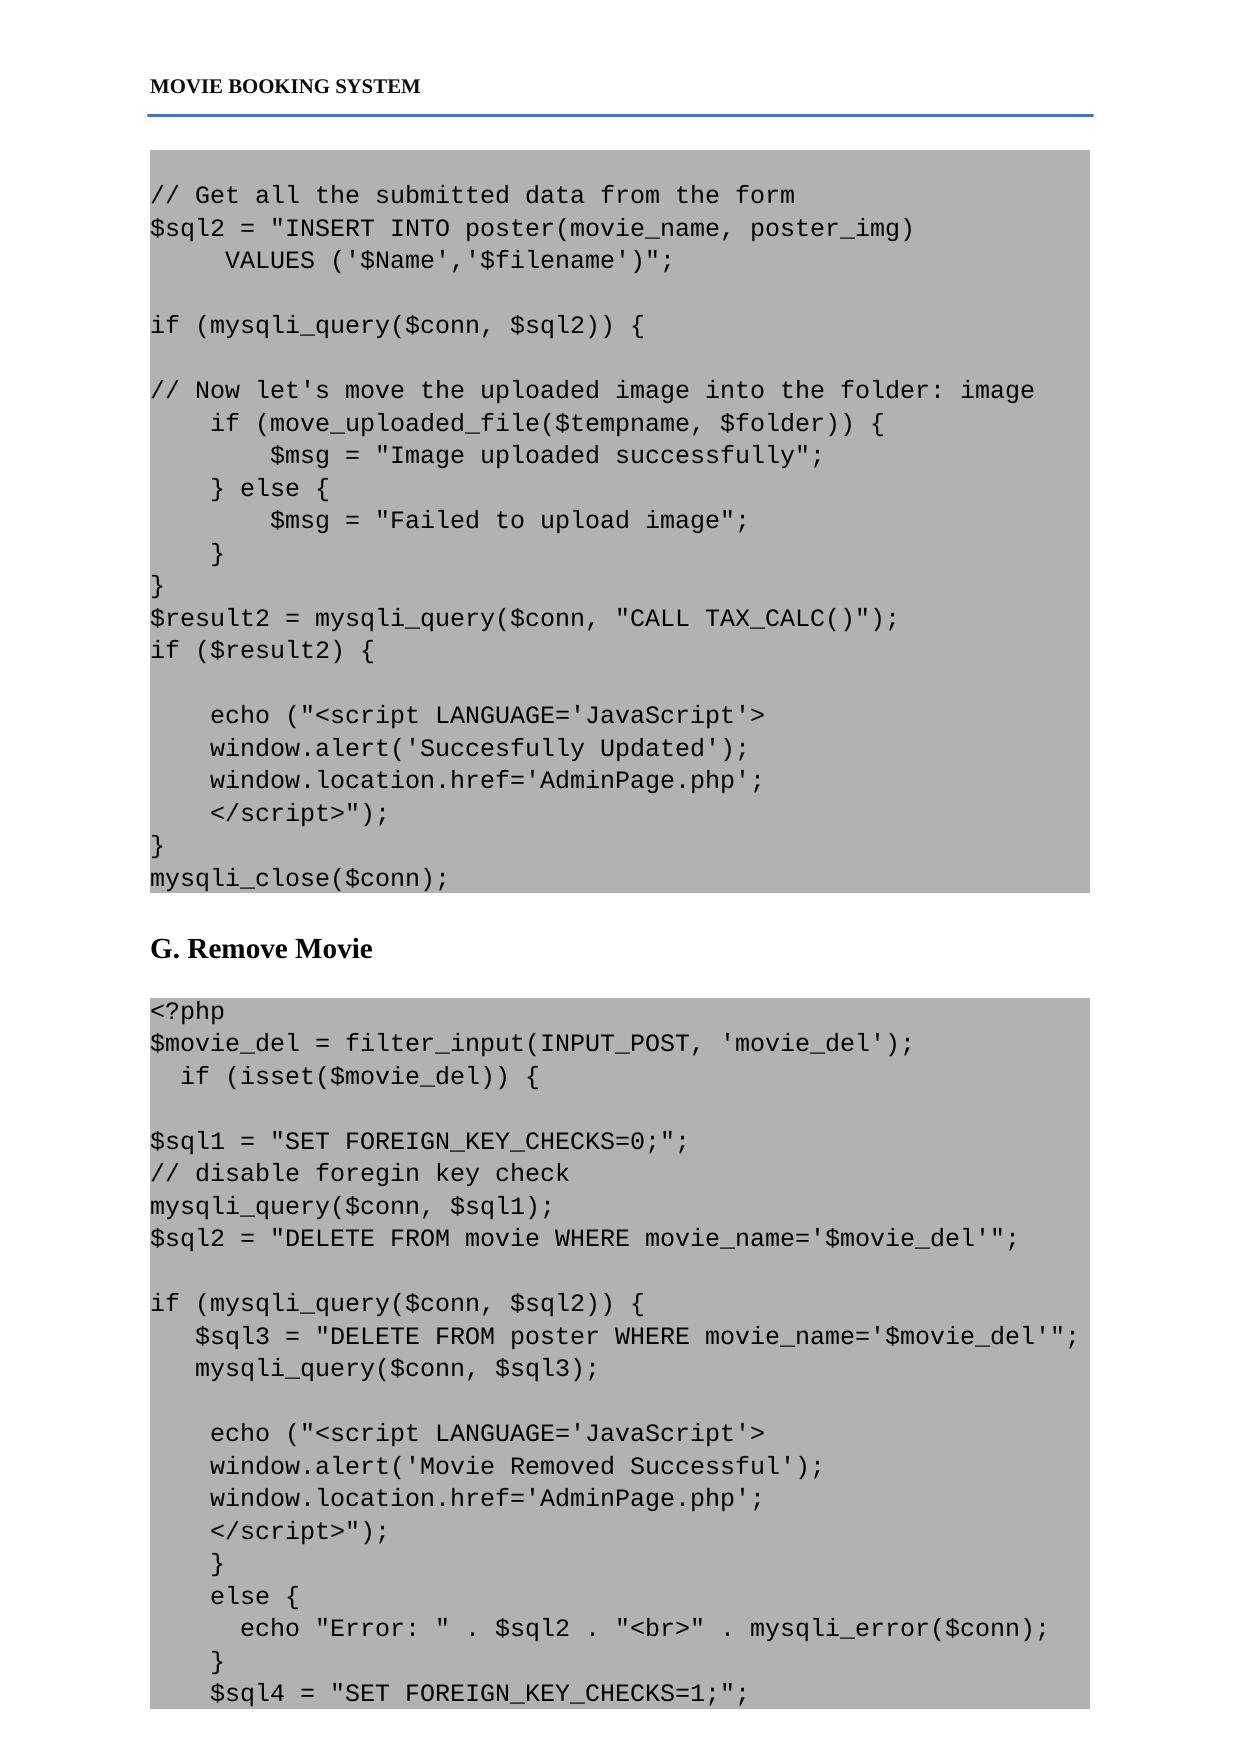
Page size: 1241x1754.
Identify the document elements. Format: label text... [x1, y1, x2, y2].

text mysqli_query($conn, $sql3); [150, 1356, 1090, 1384]
text // Get all the submitted data from the form [150, 183, 1090, 211]
text $result2 = mysqli_query($conn, "CALL TAX_CALC()"); [150, 605, 1090, 633]
text echo ("<script LANGUAGE='JavaScript'> [150, 1421, 1090, 1449]
text if (mysqli_query($conn, $sql2)) { [150, 313, 1090, 341]
text } else { [150, 475, 1090, 503]
text } [150, 1551, 1090, 1579]
text else { [150, 1583, 1090, 1612]
text // Now let's move the uploaded image into the folder: image [150, 378, 1090, 406]
text window.location.href='AdminPage.php'; [150, 1486, 1090, 1514]
text <?php [150, 998, 1090, 1027]
text $sql2 = "INSERT INTO poster(movie_name, poster_img) [150, 215, 1090, 243]
text // disable foregin key check [150, 1161, 1090, 1189]
text G. Remove Movie [150, 931, 1090, 965]
text if (mysqli_query($conn, $sql2)) { [150, 1291, 1090, 1319]
text $msg = "Failed to upload image"; [150, 508, 1090, 536]
text if (move_uploaded_file($tempname, $folder)) { [150, 410, 1090, 438]
text mysqli_query($conn, $sql1); [150, 1193, 1090, 1222]
text } [150, 833, 1090, 861]
text window.alert('Movie Removed Successful'); [150, 1453, 1090, 1482]
text $sql2 = "DELETE FROM movie WHERE movie_name='$movie_del'"; [150, 1226, 1090, 1254]
text window.location.href='AdminPage.php'; [150, 768, 1090, 796]
text $sql3 = "DELETE FROM poster WHERE movie_name='$movie_del'"; [150, 1323, 1090, 1352]
text } [150, 573, 1090, 601]
text $msg = "Image uploaded successfully"; [150, 443, 1090, 471]
text </script>"); [150, 1518, 1090, 1547]
text </script>"); [150, 800, 1090, 828]
text } [150, 1648, 1090, 1677]
text $movie_del = filter_input(INPUT_POST, 'movie_del'); [150, 1031, 1090, 1059]
text echo "Error: " . $sql2 . "<br>" . mysqli_error($conn); [150, 1616, 1090, 1644]
text echo ("<script LANGUAGE='JavaScript'> [150, 703, 1090, 731]
text window.alert('Succesfully Updated'); [150, 735, 1090, 763]
text if (isset($movie_del)) { [150, 1063, 1090, 1092]
text if ($result2) { [150, 638, 1090, 666]
text VALUES ('$Name','$filename')"; [150, 248, 1090, 276]
text $sql1 = "SET FOREIGN_KEY_CHECKS=0;"; [150, 1128, 1090, 1157]
text mysqli_close($conn); [150, 865, 1090, 893]
text } [150, 540, 1090, 568]
text $sql4 = "SET FOREIGN_KEY_CHECKS=1;"; [150, 1681, 1090, 1709]
